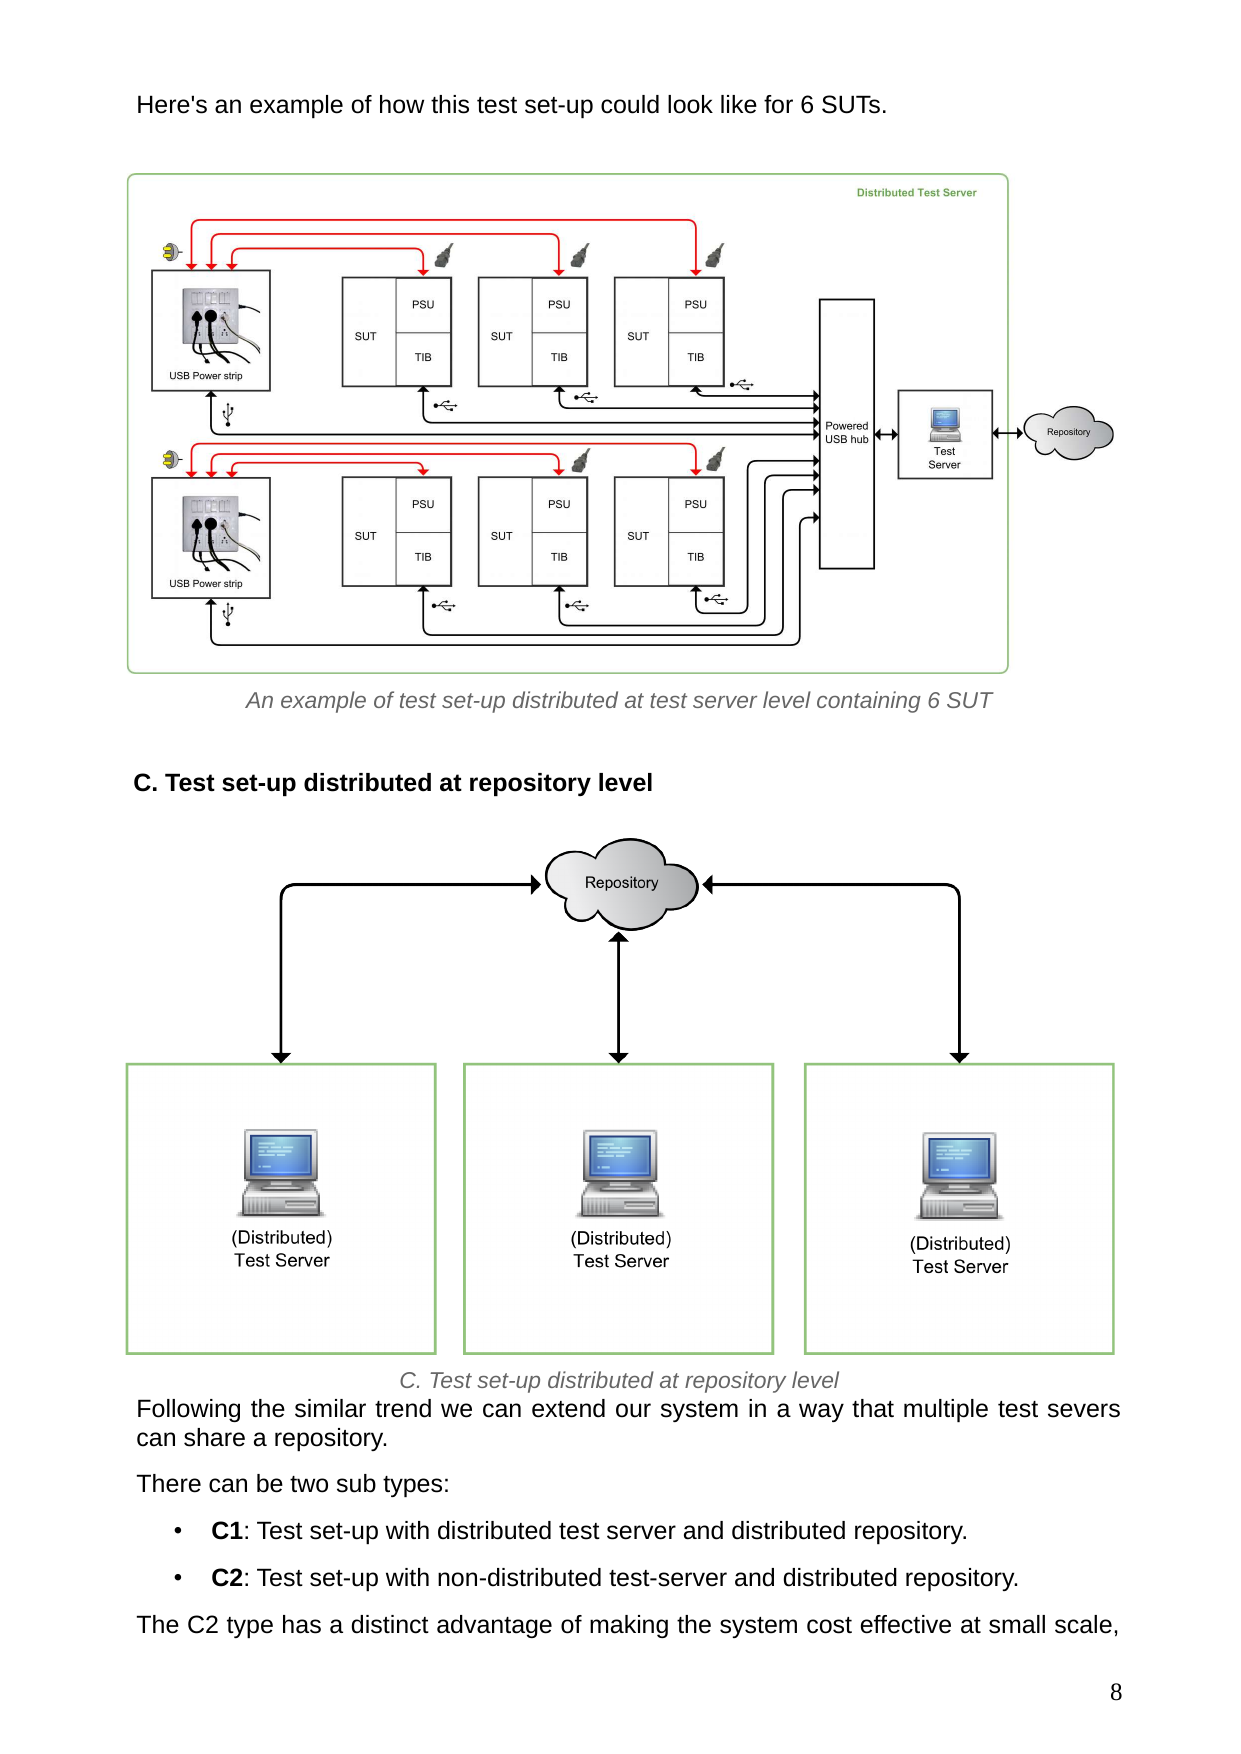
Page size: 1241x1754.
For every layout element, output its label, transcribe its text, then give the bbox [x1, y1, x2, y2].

text Following the similar trend we can extend our system in a way that multiple test severs can share a repository. [126, 803, 1122, 1451]
list C1: Test set-up with distributed test server and distributed repository. [174, 1516, 1122, 1545]
text C. Test set-up distributed at repository level [126, 1355, 1114, 1394]
text An example of test set-up distributed at test server level containing 6 SUT [127, 674, 1113, 713]
picture [126, 173, 1114, 674]
text Here's an example of how this test set-up could look like for 6 SUTs. [136, 90, 1122, 119]
picture [125, 838, 1115, 1355]
text The C2 type has a distinct advantage of making the system cost effective at small scale, [136, 1610, 1122, 1639]
list C2: Test set-up with non-distributed test-server and distributed repository. [174, 1563, 1122, 1592]
subtitle C. Test set-up distributed at repository level [133, 767, 1122, 796]
text There can be two sub types: [136, 1469, 1122, 1498]
